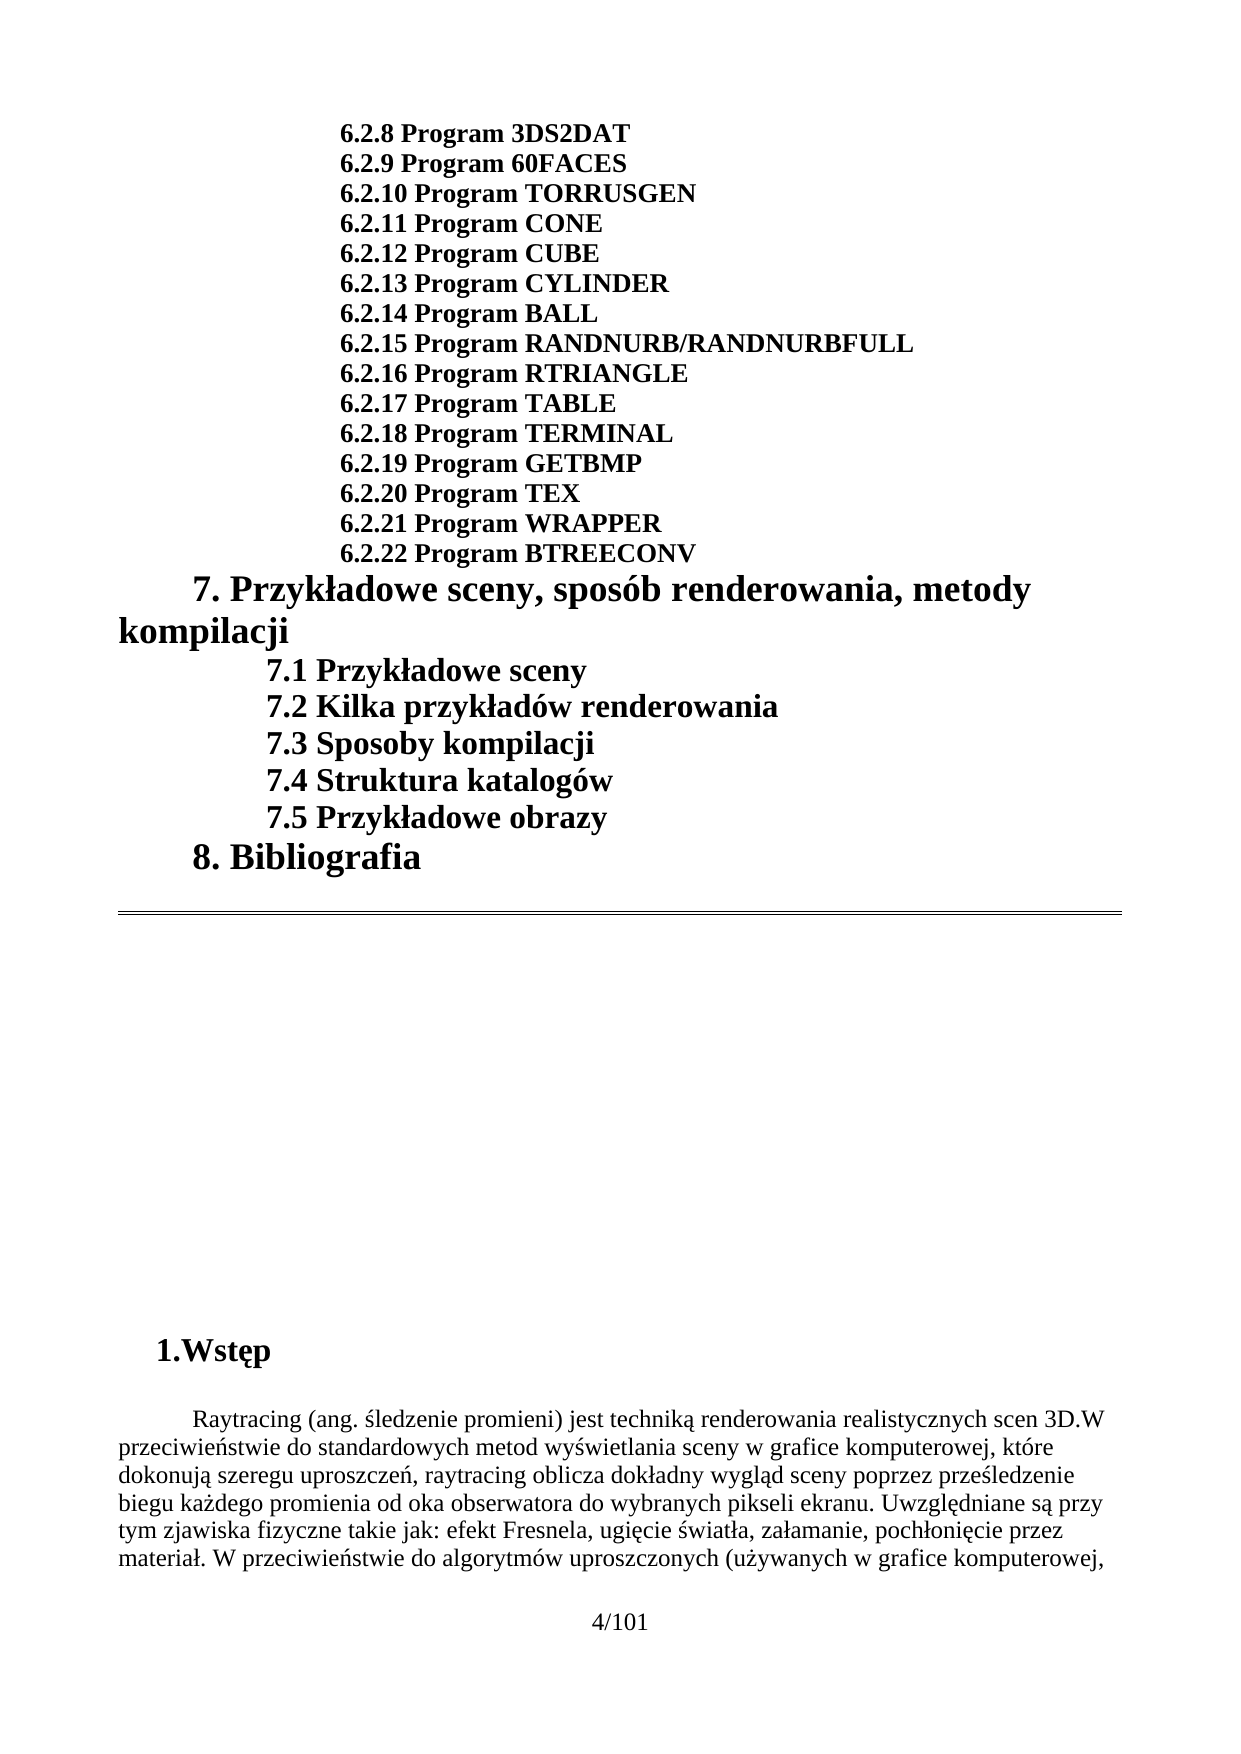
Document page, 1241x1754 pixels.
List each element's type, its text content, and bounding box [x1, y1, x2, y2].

text 6.2.8 Program 3DS2DAT [118, 118, 1122, 148]
text 6.2.21 Program WRAPPER [118, 508, 1122, 538]
text 6.2.12 Program CUBE [118, 238, 1122, 268]
text 7.2 Kilka przykładów renderowania [118, 688, 1122, 725]
list Wstęp [156, 1332, 1122, 1369]
text 6.2.13 Program CYLINDER [118, 268, 1122, 298]
text 7.5 Przykładowe obrazy [118, 799, 1122, 836]
text 7. Przykładowe sceny, sposób renderowania, metody kompilacji [118, 568, 1122, 651]
text 6.2.9 Program 60FACES [118, 148, 1122, 178]
text 6.2.20 Program TEX [118, 478, 1122, 508]
text 6.2.15 Program RANDNURB/RANDNURBFULL [118, 328, 1122, 358]
text 6.2.18 Program TERMINAL [118, 418, 1122, 448]
text 6.2.22 Program BTREECONV [118, 538, 1122, 568]
text 6.2.19 Program GETBMP [118, 448, 1122, 478]
text 6.2.16 Program RTRIANGLE [118, 358, 1122, 388]
text 6.2.10 Program TORRUSGEN [118, 178, 1122, 208]
text 6.2.11 Program CONE [118, 208, 1122, 238]
text 7.1 Przykładowe sceny [118, 651, 1122, 688]
text 6.2.17 Program TABLE [118, 388, 1122, 418]
text Raytracing (ang. śledzenie promieni) jest techniką renderowania realistycznych scen 3D.W przeciwieństwie do standardowych metod wyświetlania sceny w grafice komputerowej, które dokonują szeregu uproszczeń, raytracing oblicza dokładny wygląd sceny poprzez prześledzenie biegu każdego promienia od oka obserwatora do wybranych pikseli ekranu. Uwzględniane są przy tym zjawiska fizyczne takie jak: efekt Fresnela, ugięcie światła, załamanie, pochłonięcie przez materiał. W przeciwieństwie do algorytmów uproszczonych (używanych w grafice komputerowej, [118, 1406, 1122, 1572]
text 6.2.14 Program BALL [118, 298, 1122, 328]
text 7.3 Sposoby kompilacji [118, 725, 1122, 762]
text 8. Bibliografia [118, 836, 1122, 877]
text 7.4 Struktura katalogów [118, 762, 1122, 799]
